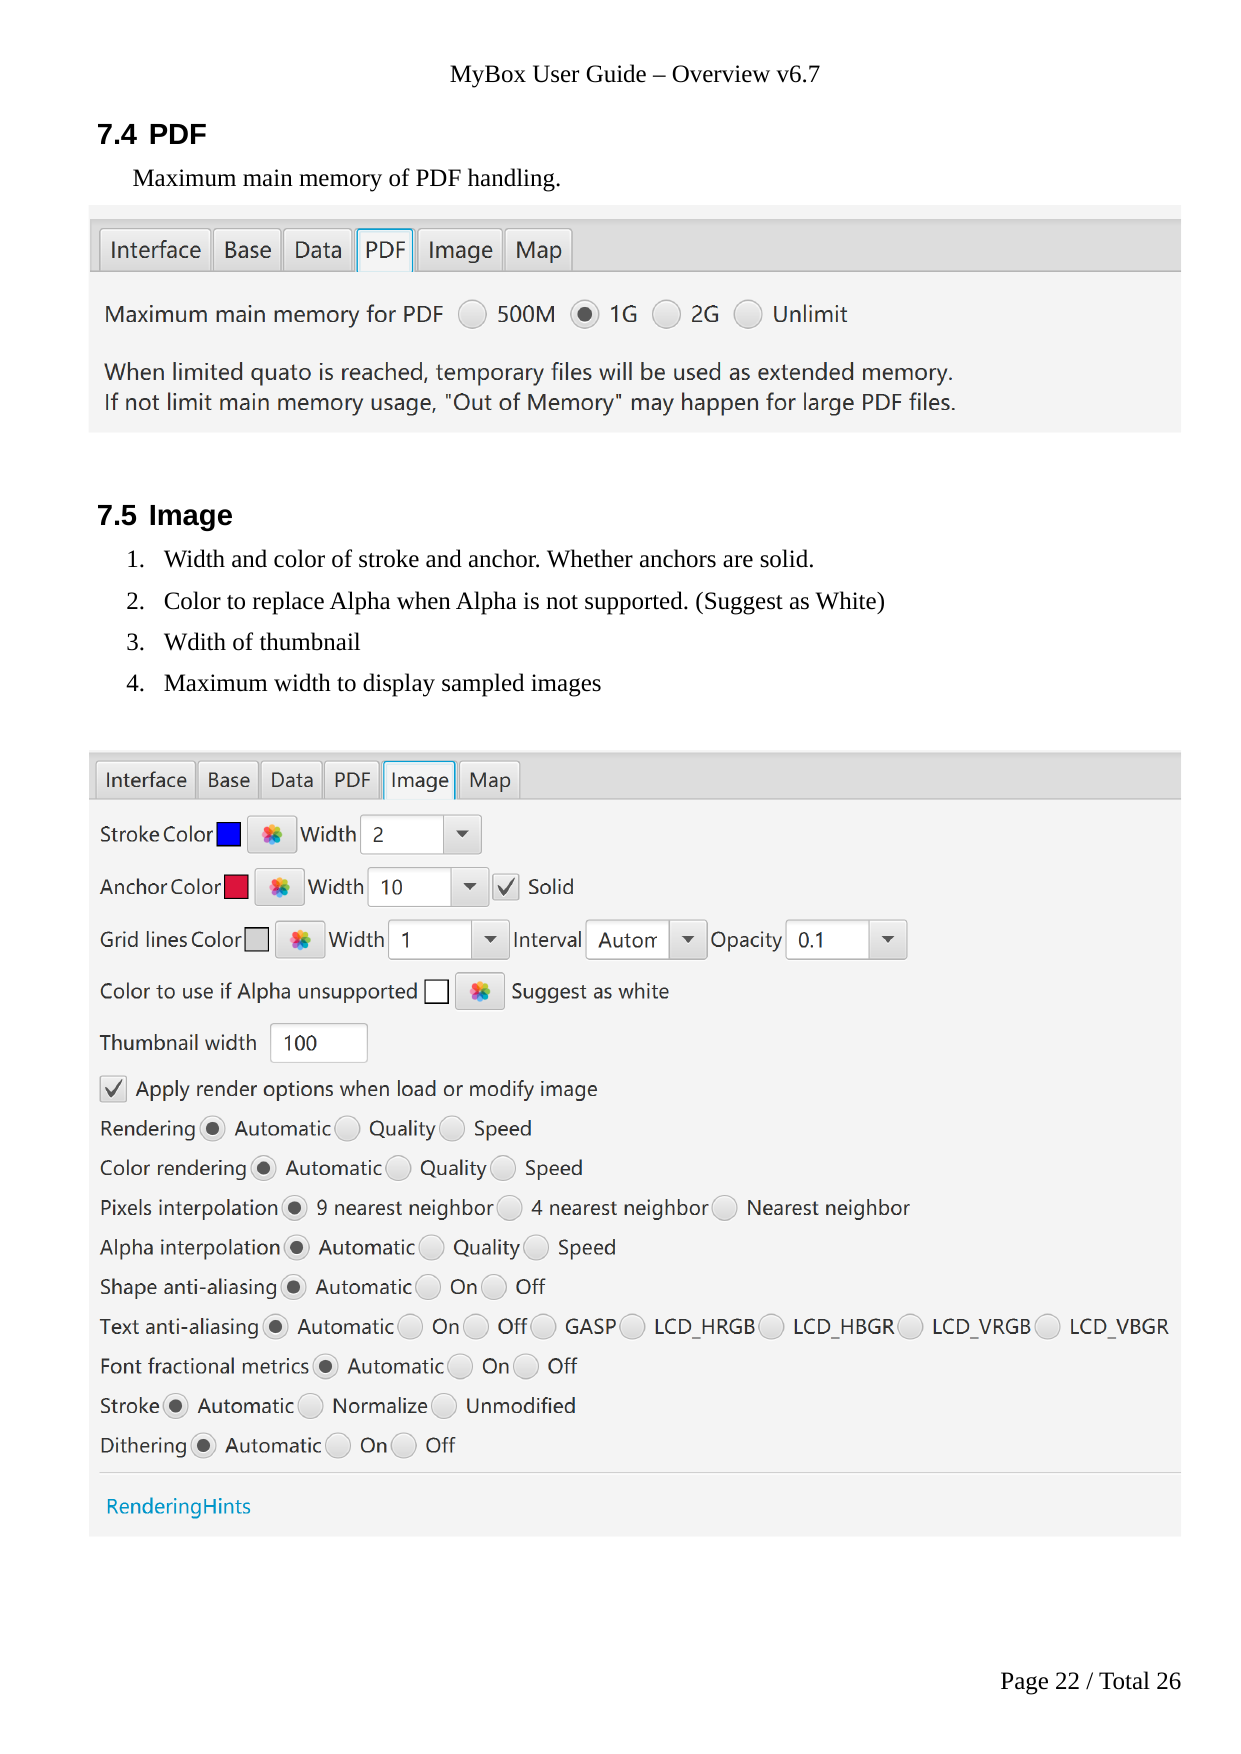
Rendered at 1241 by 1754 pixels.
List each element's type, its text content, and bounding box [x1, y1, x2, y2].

list Wdith of thumbnail [126, 627, 1181, 656]
text Maximum main memory of PDF handling. [88, 163, 1181, 192]
list Width and color of stroke and anchor. Whether anchors are solid. [126, 544, 1181, 573]
subtitle Image [88, 498, 1181, 532]
subtitle PDF [88, 117, 1181, 151]
picture [88, 750, 1182, 1537]
list Maximum width to display sampled images [126, 668, 1181, 697]
picture [88, 204, 1182, 433]
list Color to replace Alpha when Alpha is not supported. (Suggest as White) [126, 586, 1181, 614]
